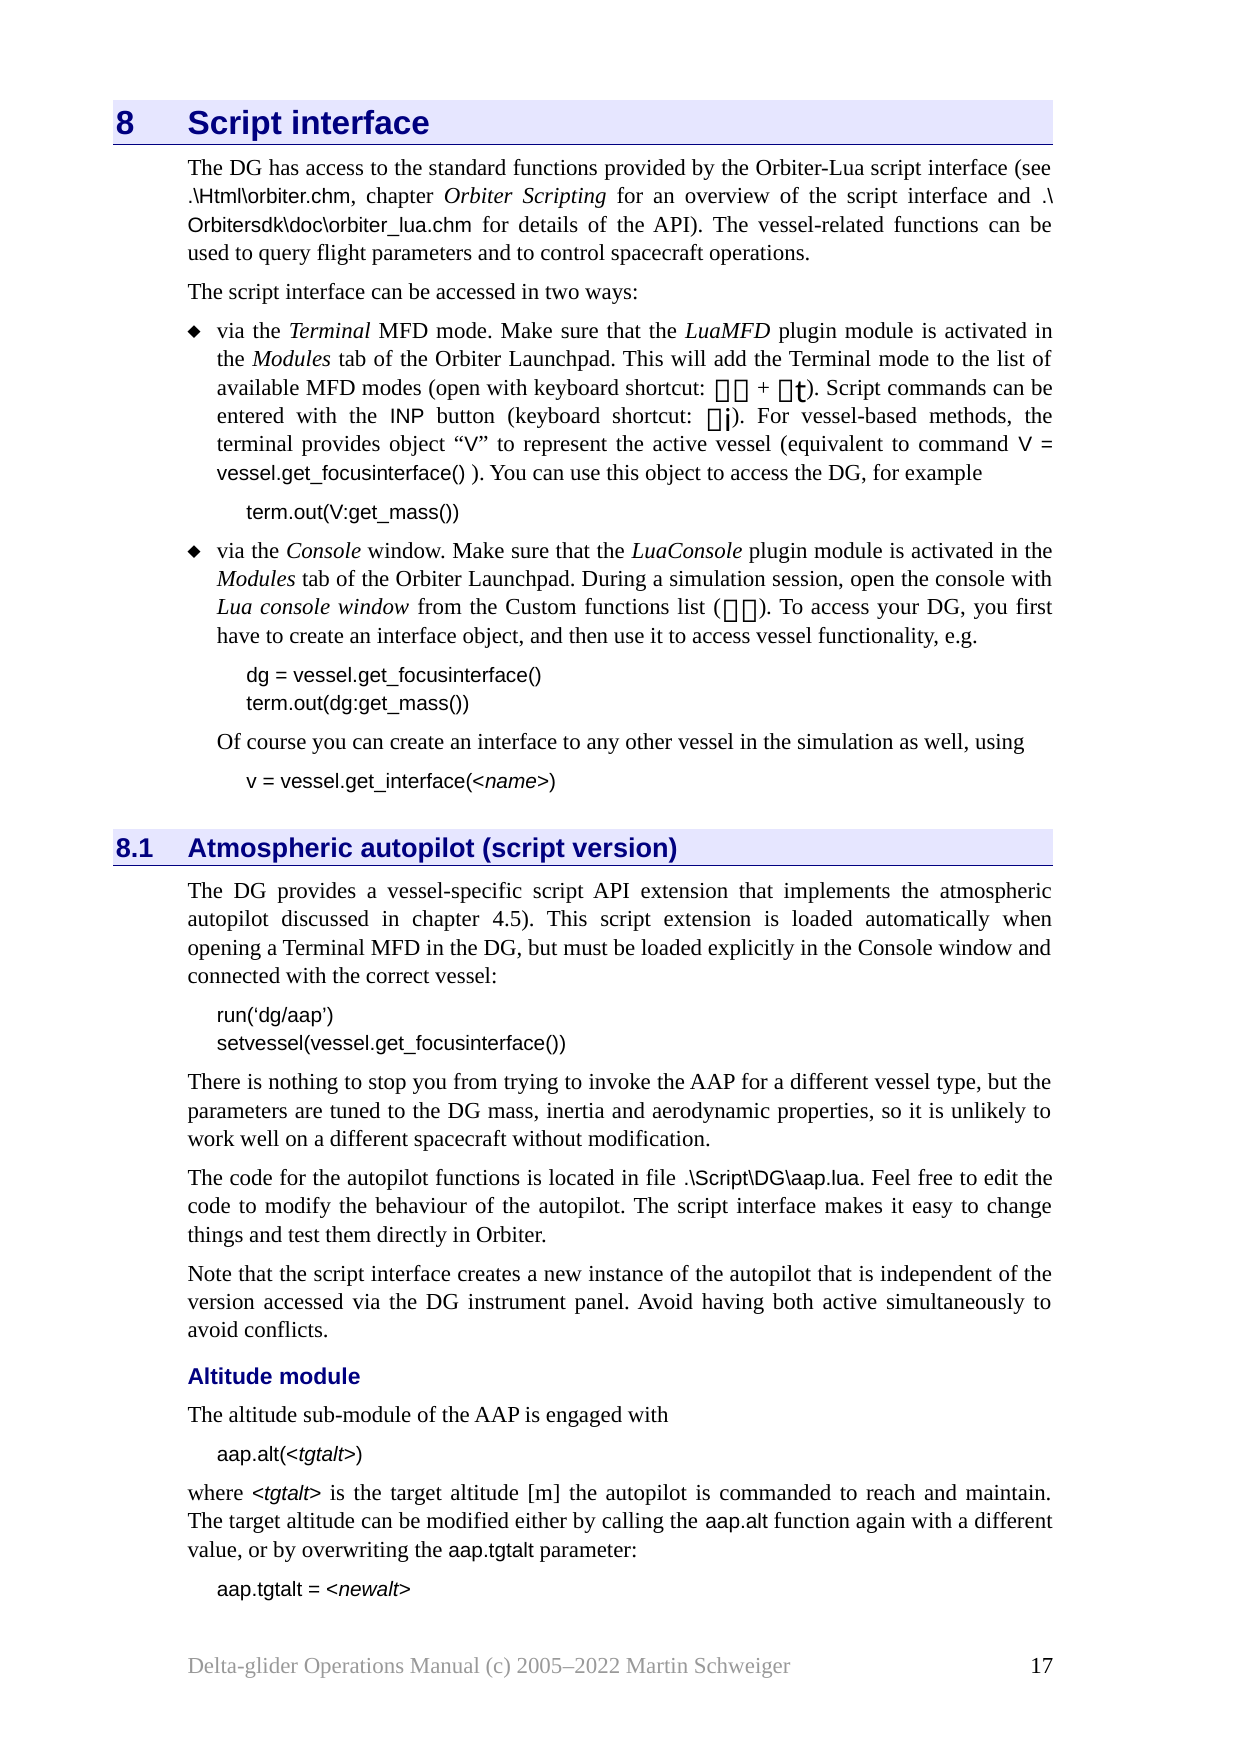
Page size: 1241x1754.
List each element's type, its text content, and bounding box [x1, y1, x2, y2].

list via the Terminal MFD mode. Make sure that the LuaMFD plugin module is activated in the Modules tab of the Orbiter Launchpad. This will add the Terminal mode to the list of available MFD modes (open with keyboard shortcut:  + t). Script commands can be entered with the INP button (keyboard shortcut: i). For vessel-based methods, the terminal provides object “V” to represent the active vessel (equivalent to command V = vessel.get_focusinterface() ). You can use this object to access the DG, for example [187, 316, 1053, 486]
text run(‘dg/aap’) [217, 1000, 1053, 1028]
list Of course you can create an interface to any other vessel in the simulation as well, using [187, 727, 1053, 755]
subtitle Altitude module [187, 1363, 1053, 1389]
text There is nothing to stop you from trying to invoke the AAP for a different vessel type, but the parameters are tuned to the DG mass, inertia and aerodynamic properties, so it is unlikely to work well on a different spacecraft without modification. [187, 1067, 1053, 1152]
list dg = vessel.get_focusinterface() [246, 659, 1053, 688]
text Note that the script interface creates a new instance of the autopilot that is independent of the version accessed via the DG instrument panel. Avoid having both active simultaneously to avoid conflicts. [187, 1258, 1053, 1343]
text The DG provides a vessel-specific script API extension that implements the atmospheric autopilot discussed in chapter 4.5). This script extension is loaded automatically when opening a Terminal MFD in the DG, but must be loaded explicitly in the Console window and connected with the correct vessel: [187, 876, 1053, 989]
text aap.tgtalt = <newalt> [217, 1573, 1053, 1602]
list term.out(dg:get_mass()) [246, 688, 1053, 716]
text aap.alt(<tgtalt>) [217, 1439, 1053, 1467]
list via the Console window. Make sure that the LuaConsole plugin module is activated in the Modules tab of the Orbiter Launchpad. During a simulation session, open the console with Lua console window from the Custom functions list (). To access your DG, you first have to create an interface object, and then use it to access vessel functionality, e.g. [187, 535, 1053, 649]
subtitle Atmospheric autopilot (script version) [113, 829, 1053, 865]
text v = vessel.get_interface(<name>) [246, 766, 1053, 794]
subtitle Script interface [113, 100, 1053, 144]
text The DG has access to the standard functions provided by the Orbiter-Lua script interface (see .\Html\orbiter.chm, chapter Orbiter Scripting for an overview of the script interface and .\Orbitersdk\doc\orbiter_lua.chm for details of the API). The vessel-related functions can be used to query flight parameters and to control spacecraft operations. [187, 153, 1053, 266]
text The altitude sub-module of the AAP is engaged with [187, 1400, 1053, 1428]
text setvessel(vessel.get_focusinterface()) [217, 1028, 1053, 1057]
text The script interface can be accessed in two ways: [187, 277, 1053, 305]
text where <tgtalt> is the target altitude [m] the autopilot is commanded to reach and maintain. The target altitude can be modified either by calling the aap.alt function again with a different value, or by overwriting the aap.tgtalt parameter: [187, 1478, 1053, 1563]
text The code for the autopilot functions is located in file .\Script\DG\aap.lua. Feel free to edit the code to modify the behaviour of the autopilot. The script interface makes it easy to change things and test them directly in Orbiter. [187, 1163, 1053, 1248]
list term.out(V:get_mass()) [246, 496, 1053, 525]
